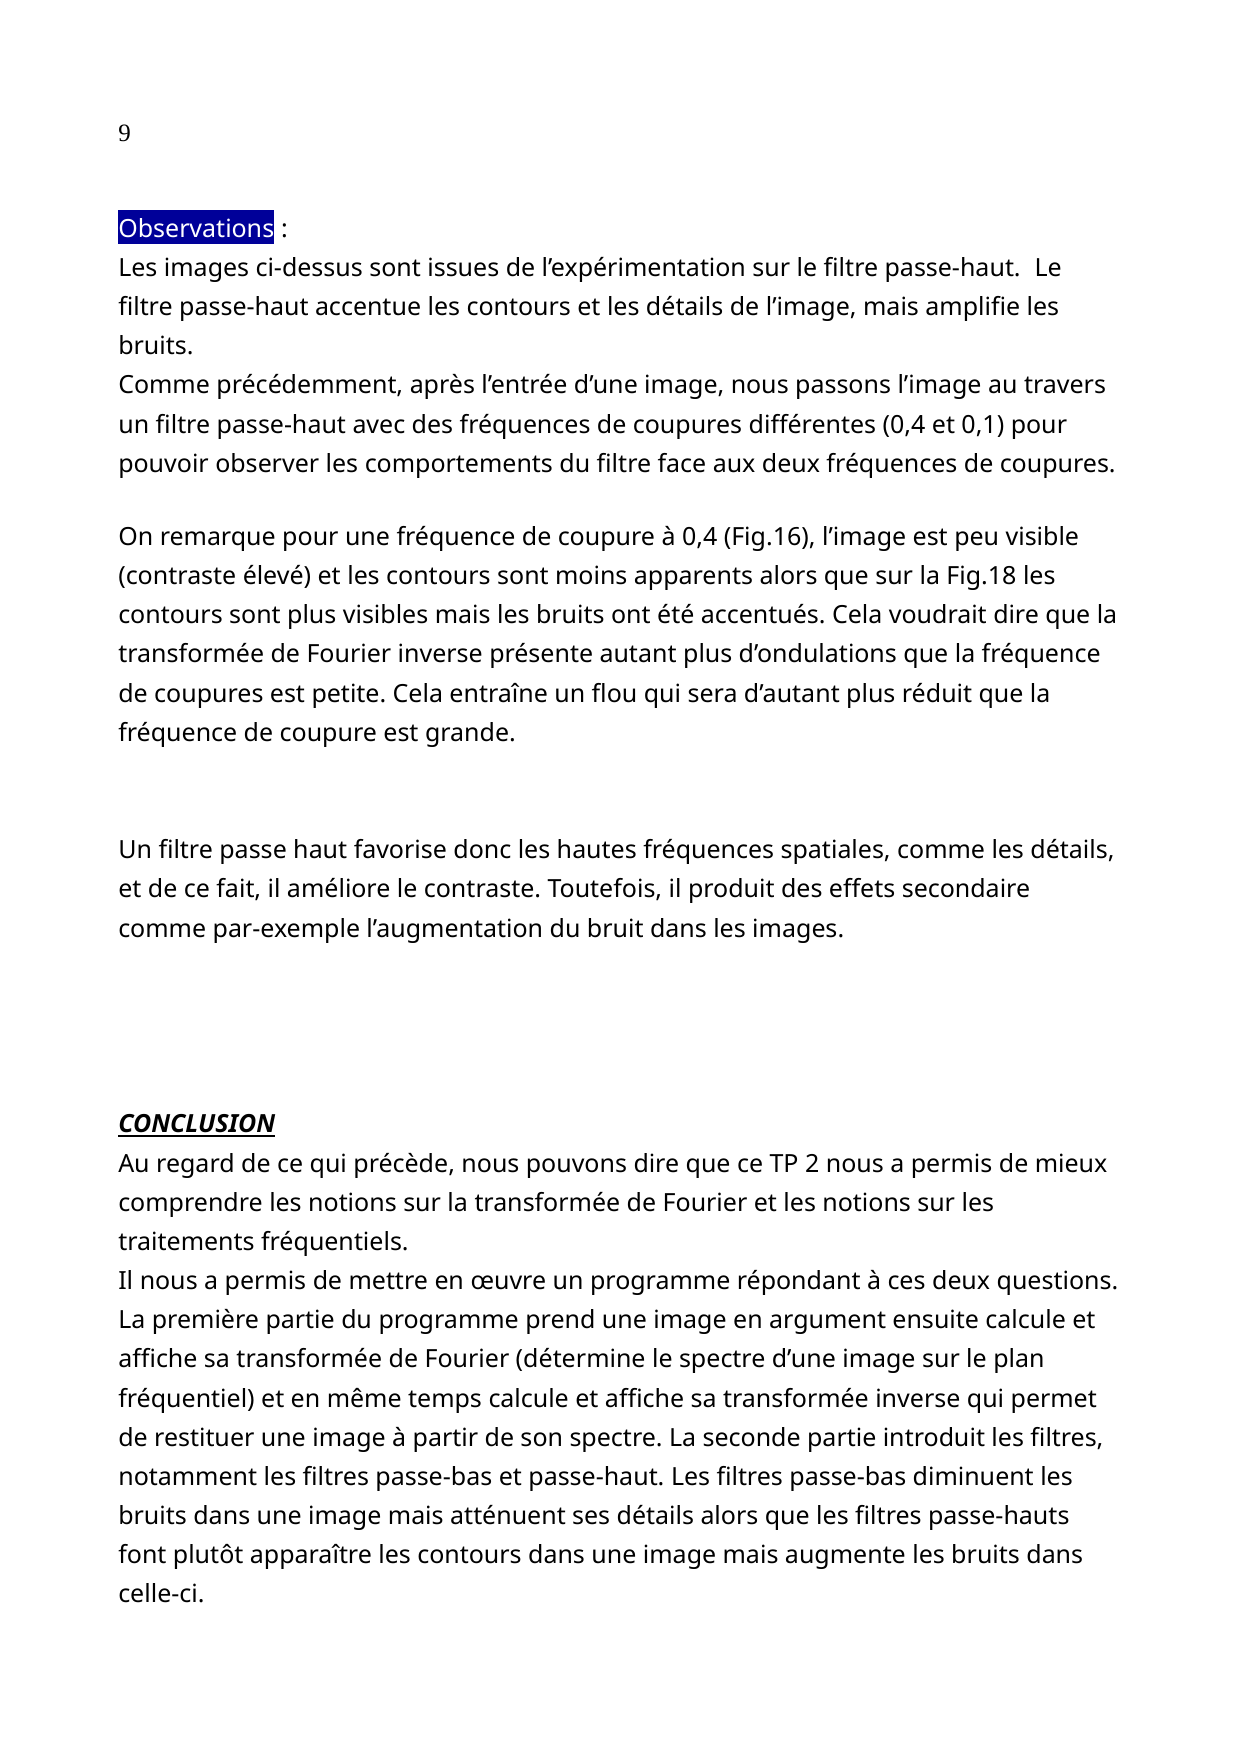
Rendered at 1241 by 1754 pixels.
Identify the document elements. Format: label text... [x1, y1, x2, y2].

text Au regard de ce qui précède, nous pouvons dire que ce TP 2 nous a permis de mieux comprendre les notions sur la transformée de Fourier et les notions sur les traitements fréquentiels. [118, 1145, 1122, 1258]
text CONCLUSION [118, 1106, 1122, 1140]
text On remarque pour une fréquence de coupure à 0,4 (Fig.16), l’image est peu visible (contraste élevé) et les contours sont moins apparents alors que sur la Fig.18 les contours sont plus visibles mais les bruits ont été accentués. Cela voudrait dire que la transformée de Fourier inverse présente autant plus d’ondulations que la fréquence de coupures est petite. Cela entraîne un flou qui sera d’autant plus réduit que la fréquence de coupure est grande. [118, 519, 1122, 748]
text Observations : [118, 210, 1122, 244]
text Comme précédemment, après l’entrée d’une image, nous passons l’image au travers un filtre passe-haut avec des fréquences de coupures différentes (0,4 et 0,1) pour pouvoir observer les comportements du filtre face aux deux fréquences de coupures. [118, 367, 1122, 479]
text Les images ci-dessus sont issues de l’expérimentation sur le filtre passe-haut. Le filtre passe-haut accentue les contours et les détails de l’image, mais amplifie les bruits. [118, 249, 1122, 362]
text Il nous a permis de mettre en œuvre un programme répondant à ces deux questions. La première partie du programme prend une image en argument ensuite calcule et affiche sa transformée de Fourier (détermine le spectre d’une image sur le plan fréquentiel) et en même temps calcule et affiche sa transformée inverse qui permet de restituer une image à partir de son spectre. La seconde partie introduit les filtres, notamment les filtres passe-bas et passe-haut. Les filtres passe-bas diminuent les bruits dans une image mais atténuent ses détails alors que les filtres passe-hauts font plutôt apparaître les contours dans une image mais augmente les bruits dans celle-ci. [118, 1263, 1122, 1610]
text Un filtre passe haut favorise donc les hautes fréquences spatiales, comme les détails, et de ce fait, il améliore le contraste. Toutefois, il produit des effets secondaire comme par-exemple l’augmentation du bruit dans les images. [118, 832, 1122, 944]
